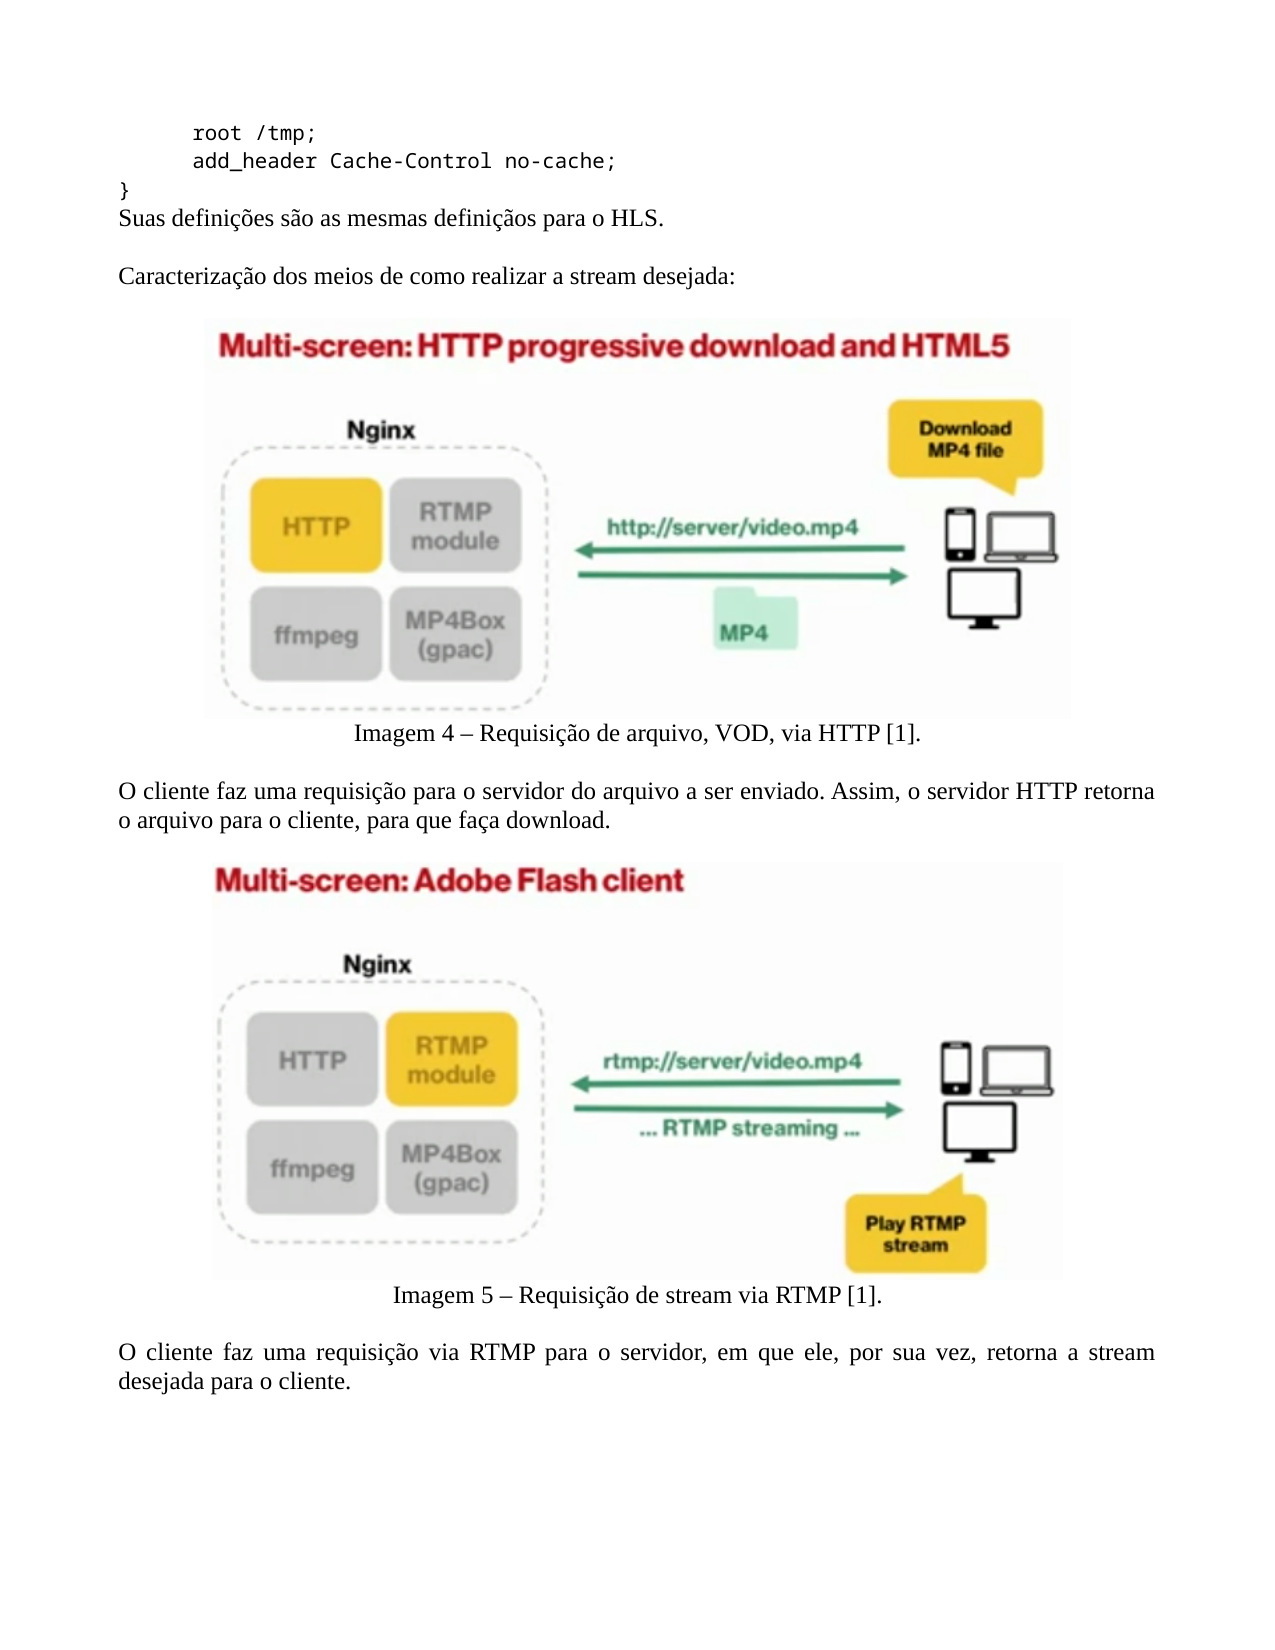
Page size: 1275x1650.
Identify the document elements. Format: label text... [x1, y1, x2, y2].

text Imagem 4 – Requisição de arquivo, VOD, via HTTP [1]. [118, 318, 1157, 747]
text add_header Cache-Control no-cache; [118, 147, 1157, 175]
text O cliente faz uma requisição para o servidor do arquivo a ser enviado. Assim, o servidor HTTP retorna o arquivo para o cliente, para que faça download. [118, 776, 1157, 833]
text } [118, 175, 1157, 203]
picture [204, 318, 1071, 719]
text O cliente faz uma requisição via RTMP para o servidor, em que ele, por sua vez, retorna a stream desejada para o cliente. [118, 1337, 1157, 1395]
text Caracterização dos meios de como realizar a stream desejada: [118, 261, 1157, 290]
text Imagem 5 – Requisição de stream via RTMP [1]. [118, 862, 1157, 1309]
text Suas definições são as mesmas definiçãos para o HLS. [118, 203, 1157, 232]
text root /tmp; [118, 118, 1157, 147]
picture [211, 862, 1064, 1280]
